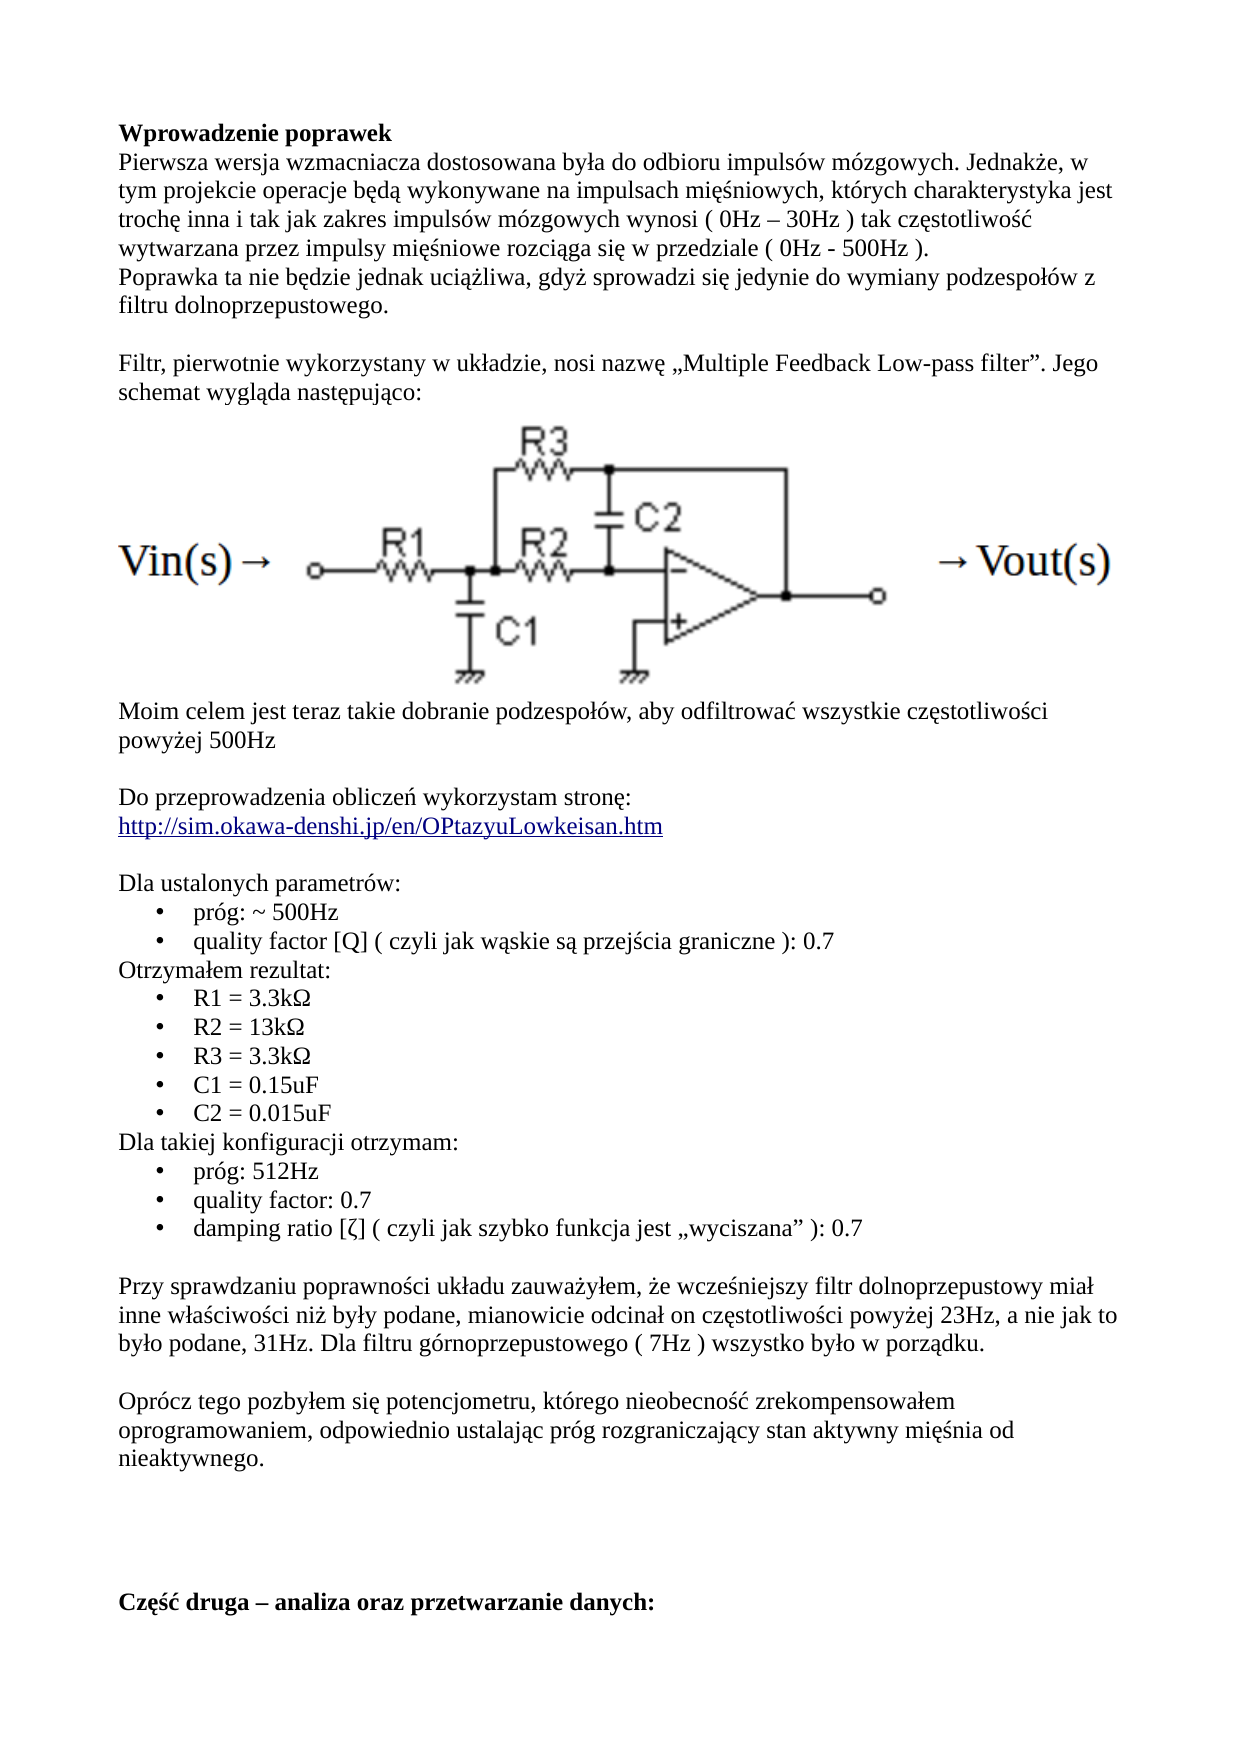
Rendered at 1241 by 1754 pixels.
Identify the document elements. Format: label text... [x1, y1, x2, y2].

text Przy sprawdzaniu poprawności układu zauważyłem, że wcześniejszy filtr dolnoprzepustowy miał inne właściwości niż były podane, mianowicie odcinał on częstotliwości powyżej 23Hz, a nie jak to było podane, 31Hz. Dla filtru górnoprzepustowego ( 7Hz ) wszystko było w porządku. [118, 1271, 1122, 1357]
text Poprawka ta nie będzie jednak uciążliwa, gdyż sprowadzi się jedynie do wymiany podzespołów z filtru dolnoprzepustowego. [118, 262, 1122, 319]
text Oprócz tego pozbyłem się potencjometru, którego nieobecność zrekompensowałem oprogramowaniem, odpowiednio ustalając próg rozgraniczający stan aktywny mięśnia od nieaktywnego. [118, 1386, 1122, 1472]
text Pierwsza wersja wzmacniacza dostosowana była do odbioru impulsów mózgowych. Jednakże, w tym projekcie operacje będą wykonywane na impulsach mięśniowych, których charakterystyka jest trochę inna i tak jak zakres impulsów mózgowych wynosi ( 0Hz – 30Hz ) tak częstotliwość wytwarzana przez impulsy mięśniowe rozciąga się w przedziale ( 0Hz - 500Hz ). [118, 147, 1122, 262]
text http://sim.okawa-denshi.jp/en/OPtazyuLowkeisan.htm [118, 811, 1122, 840]
text Dla takiej konfiguracji otrzymam: [118, 1127, 1122, 1156]
text Do przeprowadzenia obliczeń wykorzystam stronę: [118, 782, 1122, 811]
text Moim celem jest teraz takie dobranie podzespołów, aby odfiltrować wszystkie częstotliwości powyżej 500Hz [118, 696, 1122, 753]
picture [118, 405, 1123, 696]
list C1 = 0.15uF [156, 1070, 1122, 1098]
list R1 = 3.3kΩ [156, 983, 1122, 1012]
text Wprowadzenie poprawek [118, 118, 1122, 147]
text Część druga – analiza oraz przetwarzanie danych: [118, 1587, 1122, 1616]
list R2 = 13kΩ [156, 1012, 1122, 1041]
list C2 = 0.015uF [156, 1098, 1122, 1127]
list quality factor: 0.7 [156, 1185, 1122, 1213]
text Filtr, pierwotnie wykorzystany w układzie, nosi nazwę „Multiple Feedback Low-pass filter”. Jego schemat wygląda następująco: [118, 348, 1122, 405]
list damping ratio [ζ] ( czyli jak szybko funkcja jest „wyciszana” ): 0.7 [156, 1213, 1122, 1242]
text Dla ustalonych parametrów: [118, 868, 1122, 897]
list quality factor [Q] ( czyli jak wąskie są przejścia graniczne ): 0.7 [156, 926, 1122, 955]
list R3 = 3.3kΩ [156, 1041, 1122, 1070]
list próg: ~ 500Hz [156, 897, 1122, 926]
text Otrzymałem rezultat: [118, 955, 1122, 983]
list próg: 512Hz [156, 1156, 1122, 1185]
